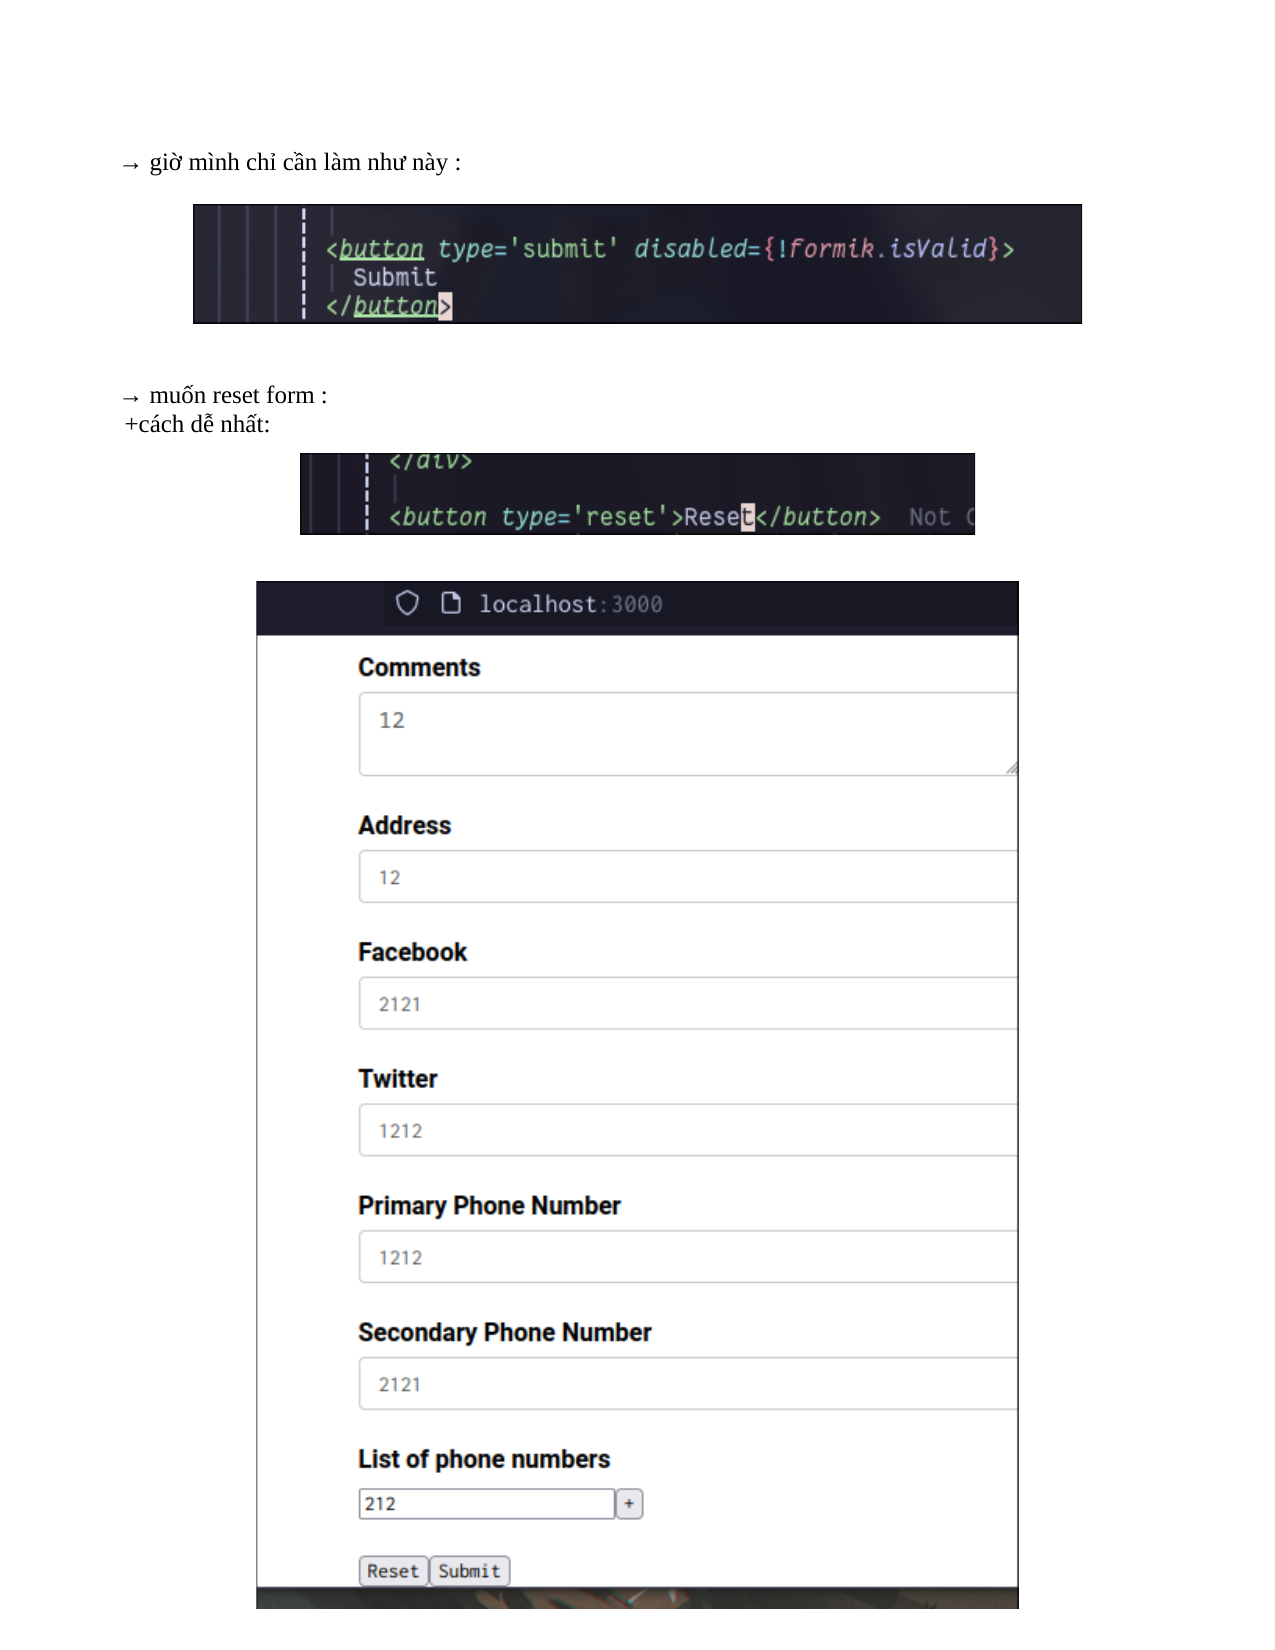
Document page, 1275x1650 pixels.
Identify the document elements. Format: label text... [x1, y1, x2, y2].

picture [193, 204, 1083, 324]
text +cách dễ nhất: [118, 409, 1157, 438]
picture [300, 453, 976, 535]
text → giờ mình chỉ cần làm như này : [118, 147, 1157, 176]
text → muốn reset form : [118, 381, 1157, 409]
picture [256, 581, 1019, 1609]
